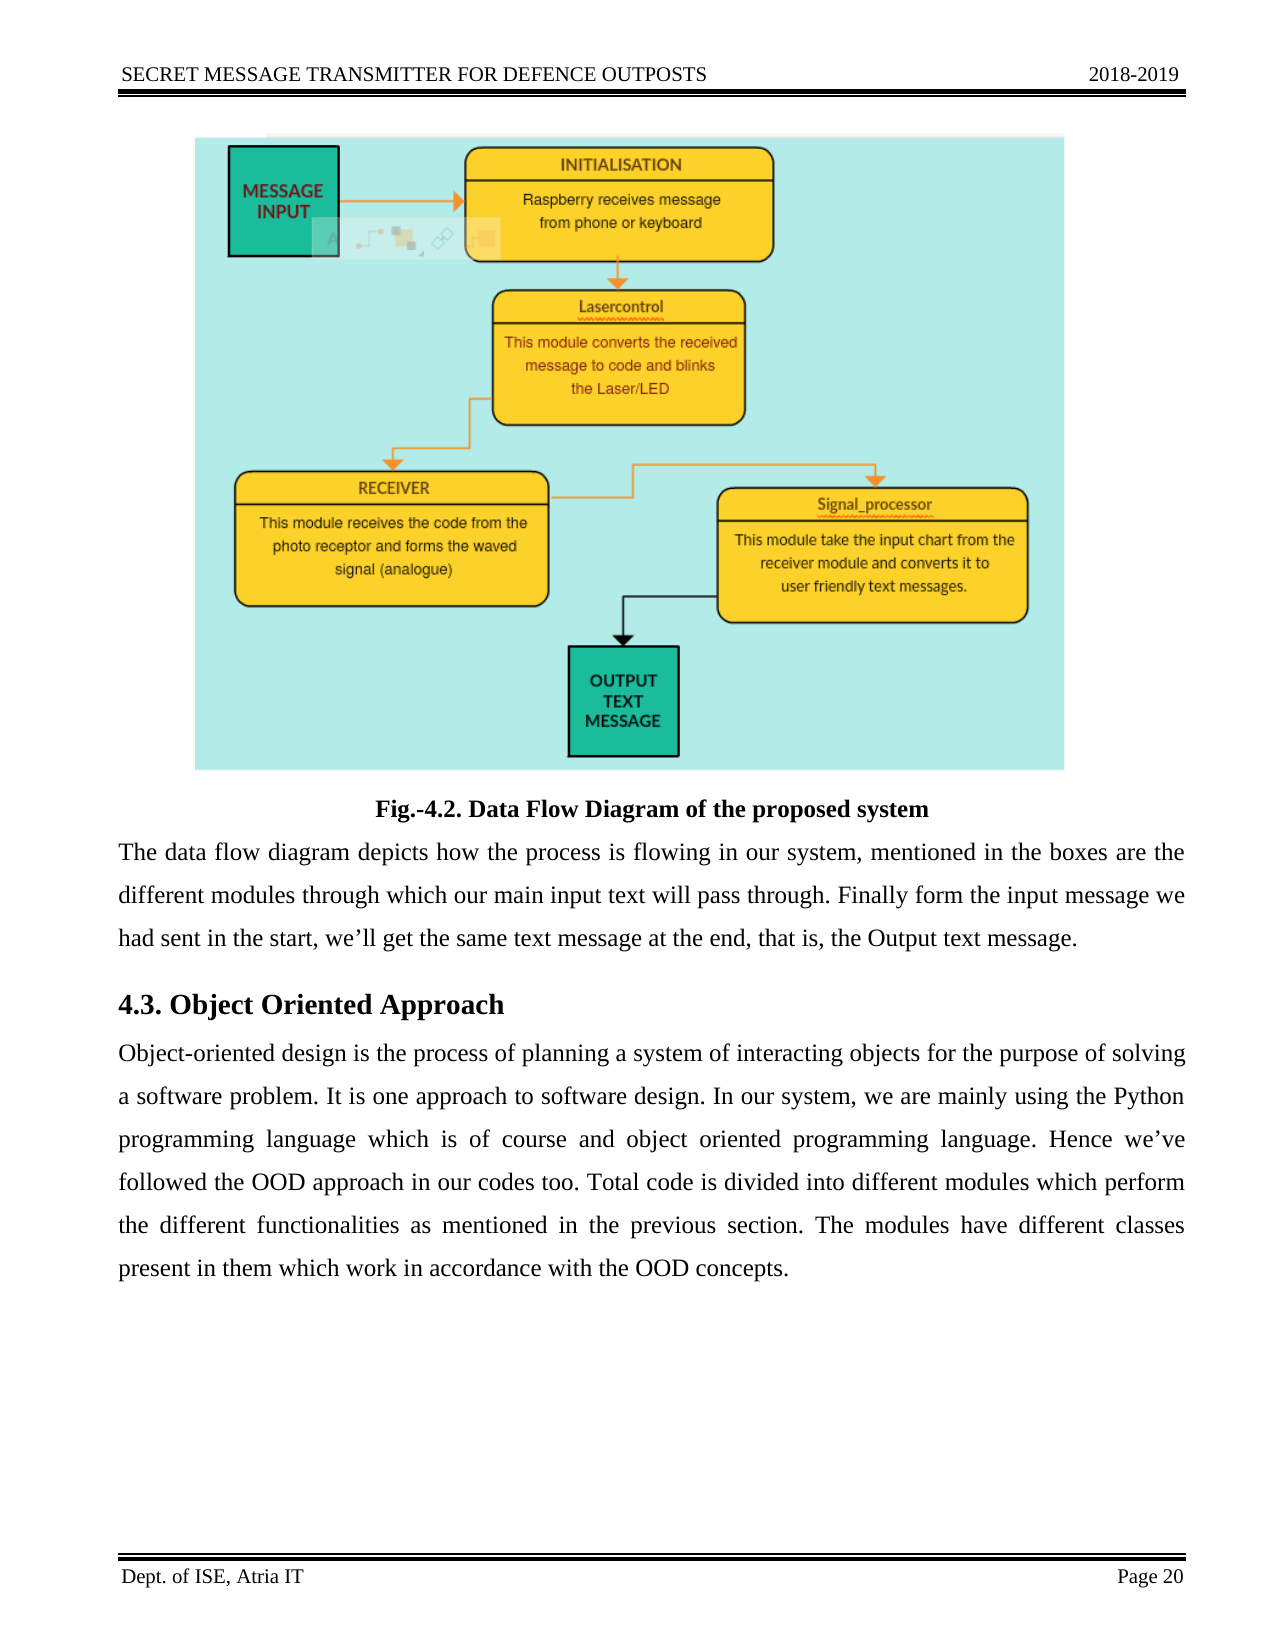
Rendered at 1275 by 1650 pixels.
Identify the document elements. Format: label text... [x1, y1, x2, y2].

picture [195, 133, 1065, 771]
text The data flow diagram depicts how the process is flowing in our system, mentioned in the boxes are the different modules through which our main input text will pass through. Finally form the input message we had sent in the start, we’ll get the same text message at the end, that is, the Output text message. [118, 837, 1186, 952]
text Fig.-4.2. Data Flow Diagram of the proposed system [118, 124, 1186, 823]
text Object-oriented design is the process of planning a system of interacting objects for the purpose of solving a software problem. It is one approach to software design. In our system, we are mainly using the Python programming language which is of course and object oriented programming language. Hence we’ve followed the OOD approach in our codes too. Total code is divided into different modules which perform the different functionalities as mentioned in the previous section. The modules have different classes present in them which work in accordance with the OOD concepts. [118, 1038, 1186, 1282]
text 4.3. Object Oriented Approach [118, 987, 1186, 1021]
